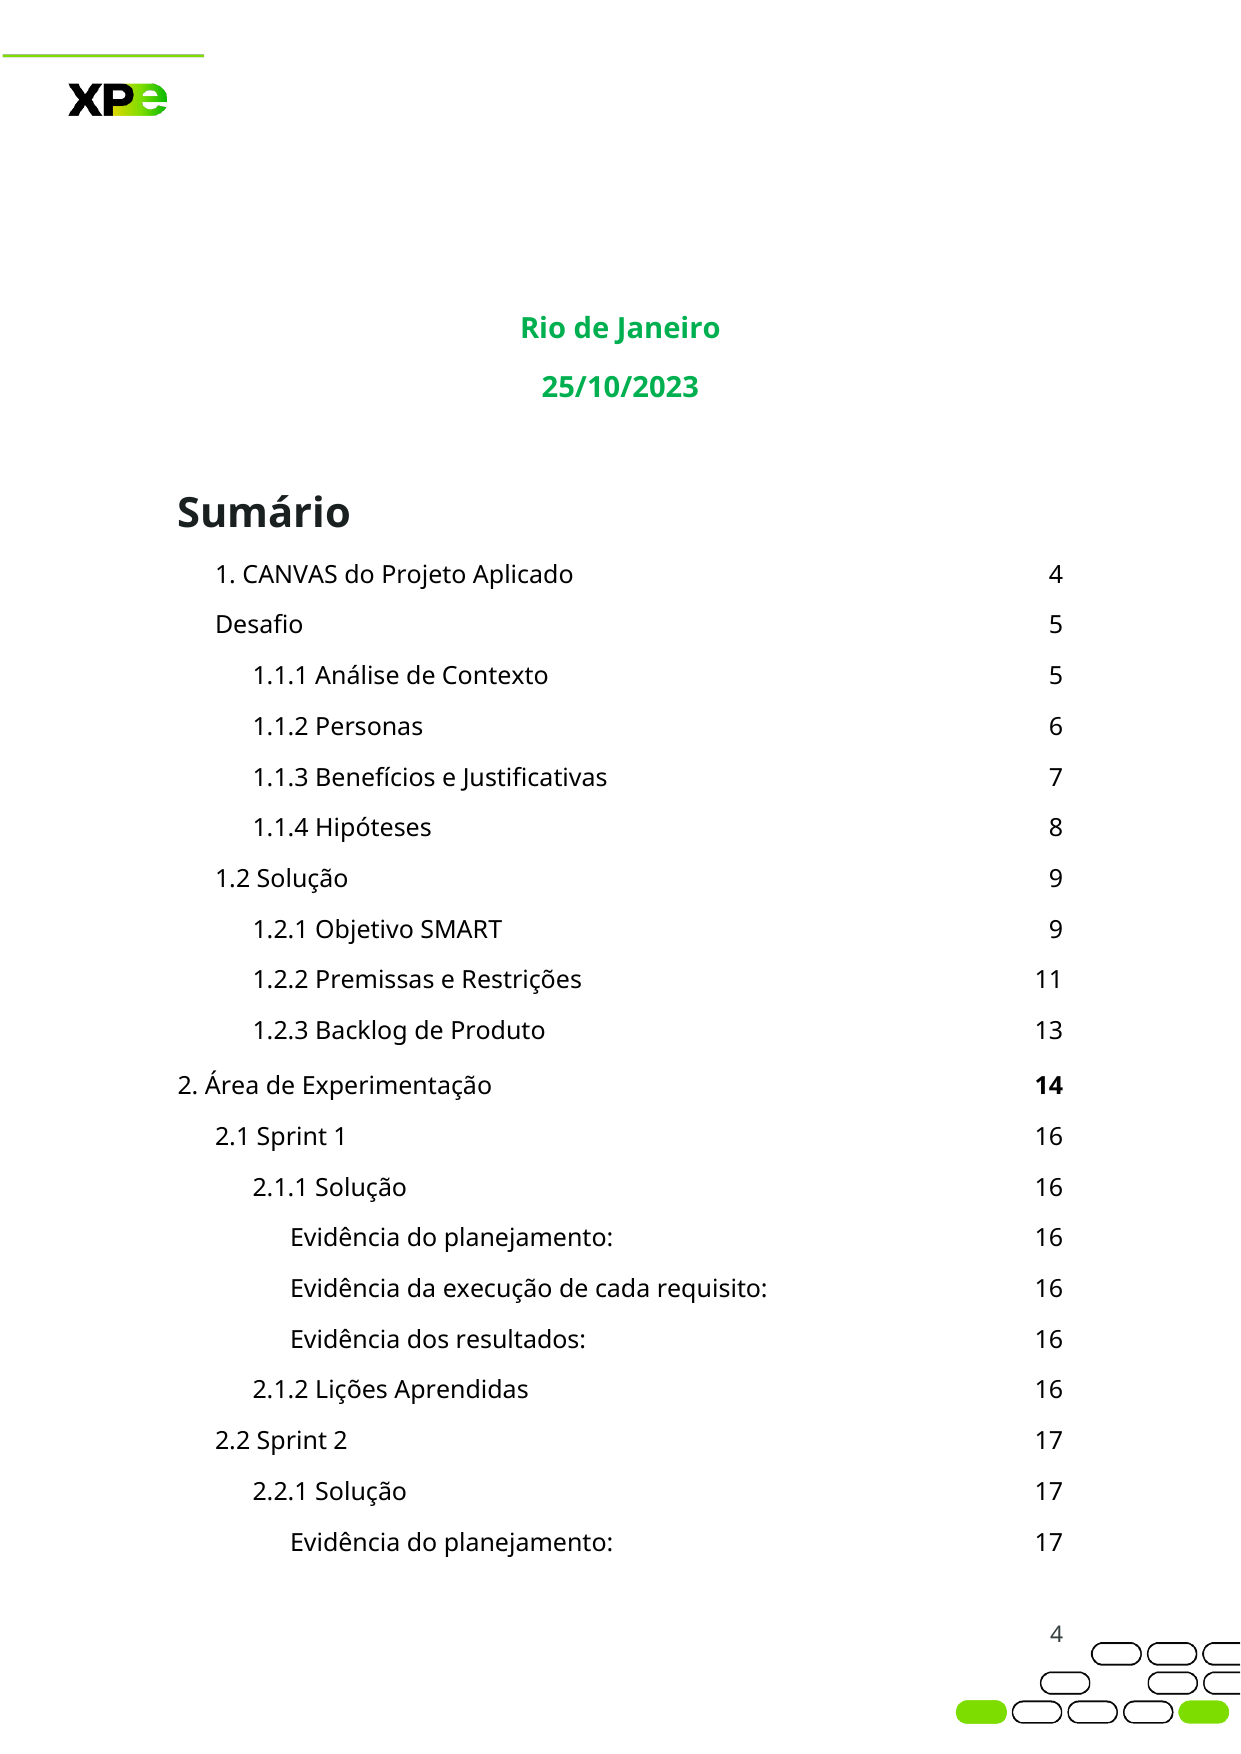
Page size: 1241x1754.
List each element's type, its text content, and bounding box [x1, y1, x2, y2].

text Rio de Janeiro 25/10/2023 [177, 207, 1063, 406]
text 1.2.2 Premissas e Restrições 11 [252, 962, 1063, 996]
text 1.2 Solução 9 [215, 861, 1063, 895]
text Sumário [177, 483, 1063, 539]
text Desafio 5 [215, 607, 1063, 641]
text 1.1.1 Análise de Contexto 5 [252, 658, 1063, 692]
text 1.2.1 Objetivo SMART 9 [252, 911, 1063, 946]
text Evidência da execução de cada requisito: 16 [290, 1271, 1063, 1305]
text 1.1.3 Benefícios e Justificativas 7 [252, 759, 1063, 793]
text 1. CANVAS do Projeto Aplicado 4 [215, 556, 1063, 590]
picture [955, 1642, 1241, 1724]
text 1.1.2 Personas 6 [252, 708, 1063, 743]
text Evidência do planejamento: 17 [290, 1524, 1063, 1558]
text 1.1.4 Hipóteses 8 [252, 810, 1063, 844]
text 2. Área de Experimentação 14 [177, 1068, 1063, 1102]
text Evidência do planejamento: 16 [290, 1220, 1063, 1254]
text 2.1.2 Lições Aprendidas 16 [252, 1372, 1063, 1406]
text 2.1 Sprint 1 16 [215, 1118, 1063, 1153]
text 2.2.1 Solução 17 [252, 1474, 1063, 1508]
text Evidência dos resultados: 16 [290, 1321, 1063, 1356]
text 2.1.1 Solução 16 [252, 1169, 1063, 1203]
text 1.2.3 Backlog de Produto 13 [252, 1013, 1063, 1047]
text 2.2 Sprint 2 17 [215, 1423, 1063, 1457]
picture [2, 51, 205, 148]
